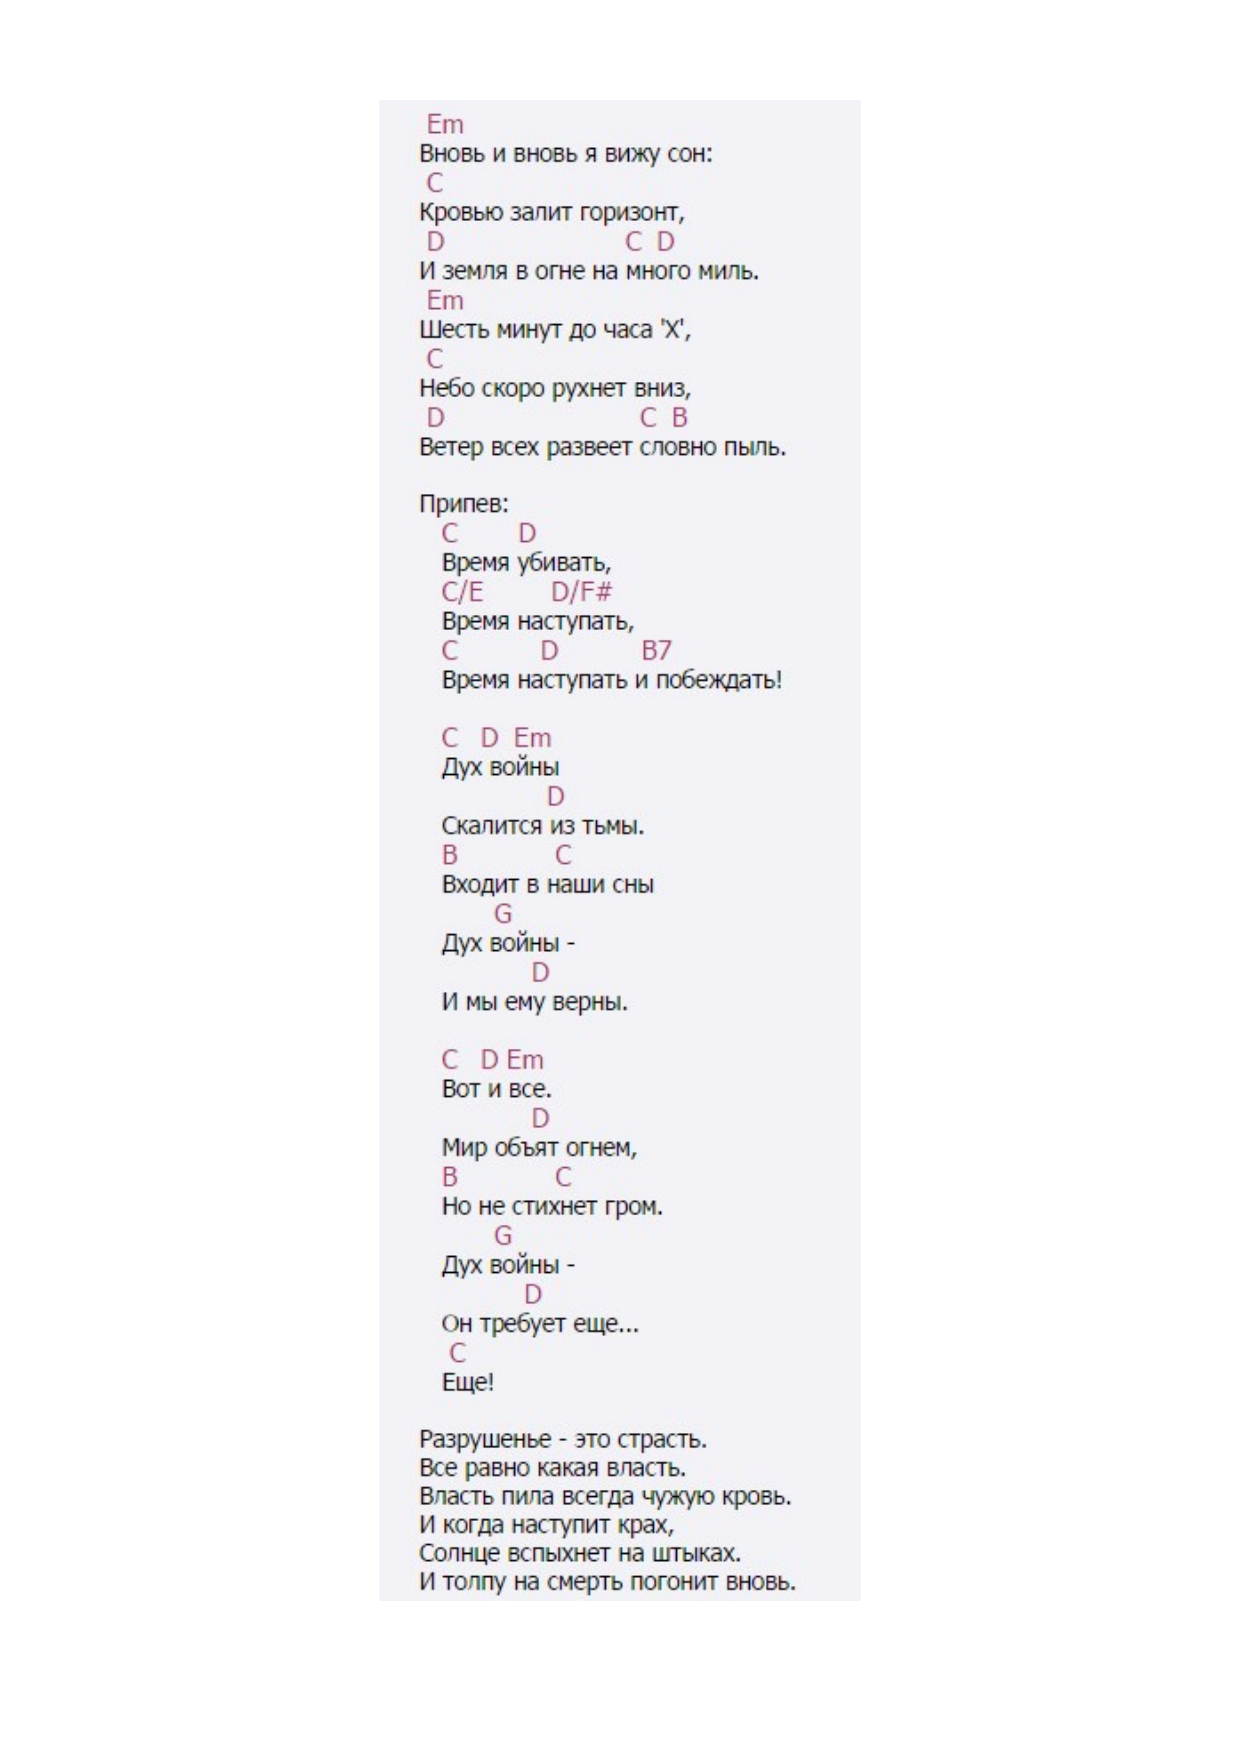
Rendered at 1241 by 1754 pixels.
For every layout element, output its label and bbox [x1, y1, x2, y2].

picture [379, 100, 861, 1601]
